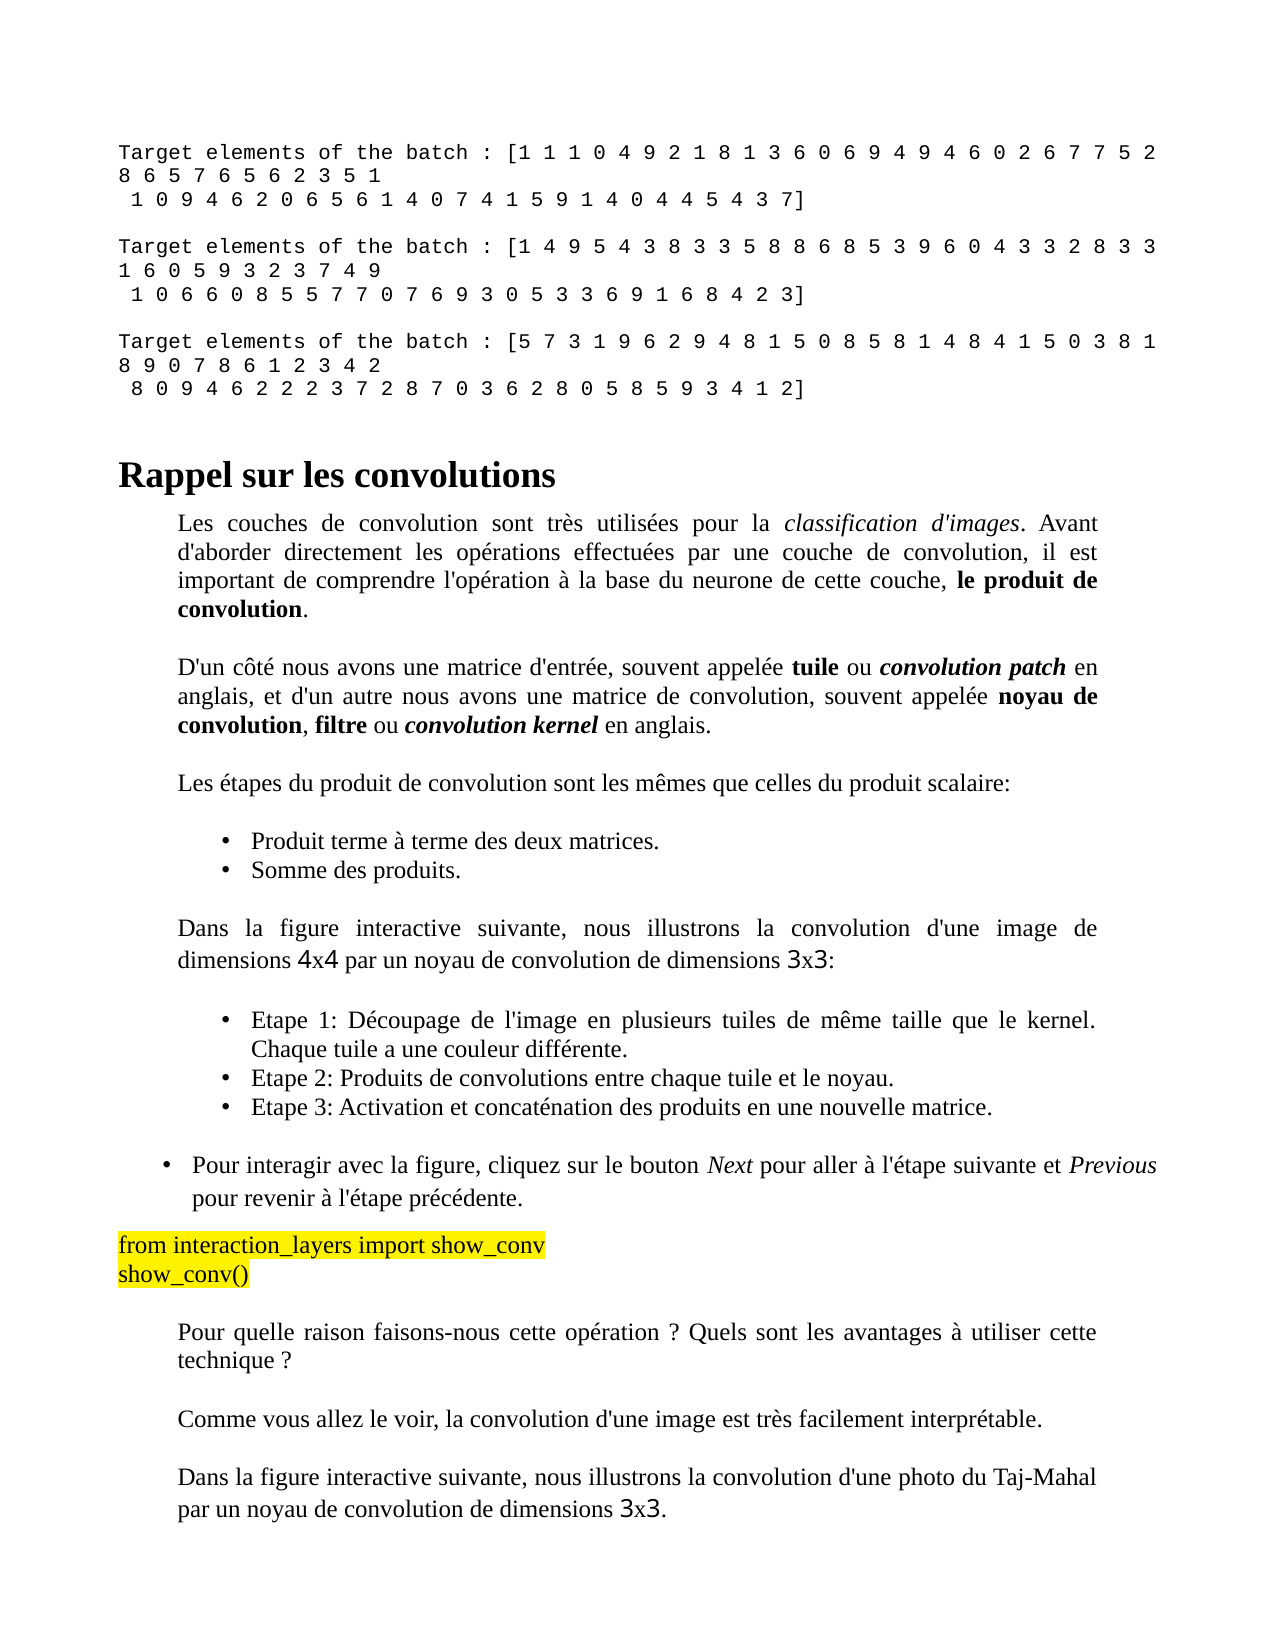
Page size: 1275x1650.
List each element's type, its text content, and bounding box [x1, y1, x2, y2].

list Etape 1: Découpage de l'image en plusieurs tuiles de même taille que le kernel. Chaque tuile a une couleur différente. [221, 1006, 1098, 1063]
subtitle Rappel sur les convolutions [118, 452, 1157, 495]
text show_conv() [118, 1259, 1157, 1288]
text Les étapes du produit de convolution sont les mêmes que celles du produit scalaire: [177, 768, 1098, 797]
text 1 0 6 6 0 8 5 5 7 7 0 7 6 9 3 0 5 3 3 6 9 1 6 8 4 2 3] [118, 284, 1157, 307]
text Comme vous allez le voir, la convolution d'une image est très facilement interprétable. [177, 1404, 1098, 1433]
list Etape 3: Activation et concaténation des produits en une nouvelle matrice. [221, 1092, 1098, 1121]
text D'un côté nous avons une matrice d'entrée, souvent appelée tuile ou convolution patch en anglais, et d'un autre nous avons une matrice de convolution, souvent appelée noyau de convolution, filtre ou convolution kernel en anglais. [177, 652, 1098, 738]
text Pour quelle raison faisons-nous cette opération ? Quels sont les avantages à utiliser cette technique ? [177, 1317, 1098, 1374]
list Etape 2: Produits de convolutions entre chaque tuile et le noyau. [221, 1063, 1098, 1092]
text 8 0 9 4 6 2 2 2 3 7 2 8 7 0 3 6 2 8 0 5 8 5 9 3 4 1 2] [118, 378, 1157, 402]
text 1 0 9 4 6 2 0 6 5 6 1 4 0 7 4 1 5 9 1 4 0 4 4 5 4 3 7] [118, 189, 1157, 213]
text Dans la figure interactive suivante, nous illustrons la convolution d'une photo du Taj-Mahal par un noyau de convolution de dimensions 3x3. [177, 1462, 1098, 1525]
text from interaction_layers import show_conv [118, 1231, 1157, 1259]
text Target elements of the batch : [1 1 1 0 4 9 2 1 8 1 3 6 0 6 9 4 9 4 6 0 2 6 7 7 5 2 8 6 5 7 6 5 6 2 3 5 1 [118, 142, 1157, 189]
list Produit terme à terme des deux matrices. [221, 826, 1098, 855]
text Les couches de convolution sont très utilisées pour la classification d'images. Avant d'aborder directement les opérations effectuées par une couche de convolution, il est important de comprendre l'opération à la base du neurone de cette couche, le produit de convolution. [177, 508, 1098, 623]
text Target elements of the batch : [5 7 3 1 9 6 2 9 4 8 1 5 0 8 5 8 1 4 8 4 1 5 0 3 8 1 8 9 0 7 8 6 1 2 3 4 2 [118, 331, 1157, 378]
list Somme des produits. [221, 855, 1098, 884]
list Pour interagir avec la figure, cliquez sur le bouton Next pour aller à l'étape suivante et Previous pour revenir à l'étape précédente. [162, 1150, 1157, 1212]
text Dans la figure interactive suivante, nous illustrons la convolution d'une image de dimensions 4x4 par un noyau de convolution de dimensions 3x3: [177, 913, 1098, 976]
text Target elements of the batch : [1 4 9 5 4 3 8 3 3 5 8 8 6 8 5 3 9 6 0 4 3 3 2 8 3 3 1 6 0 5 9 3 2 3 7 4 9 [118, 236, 1157, 284]
